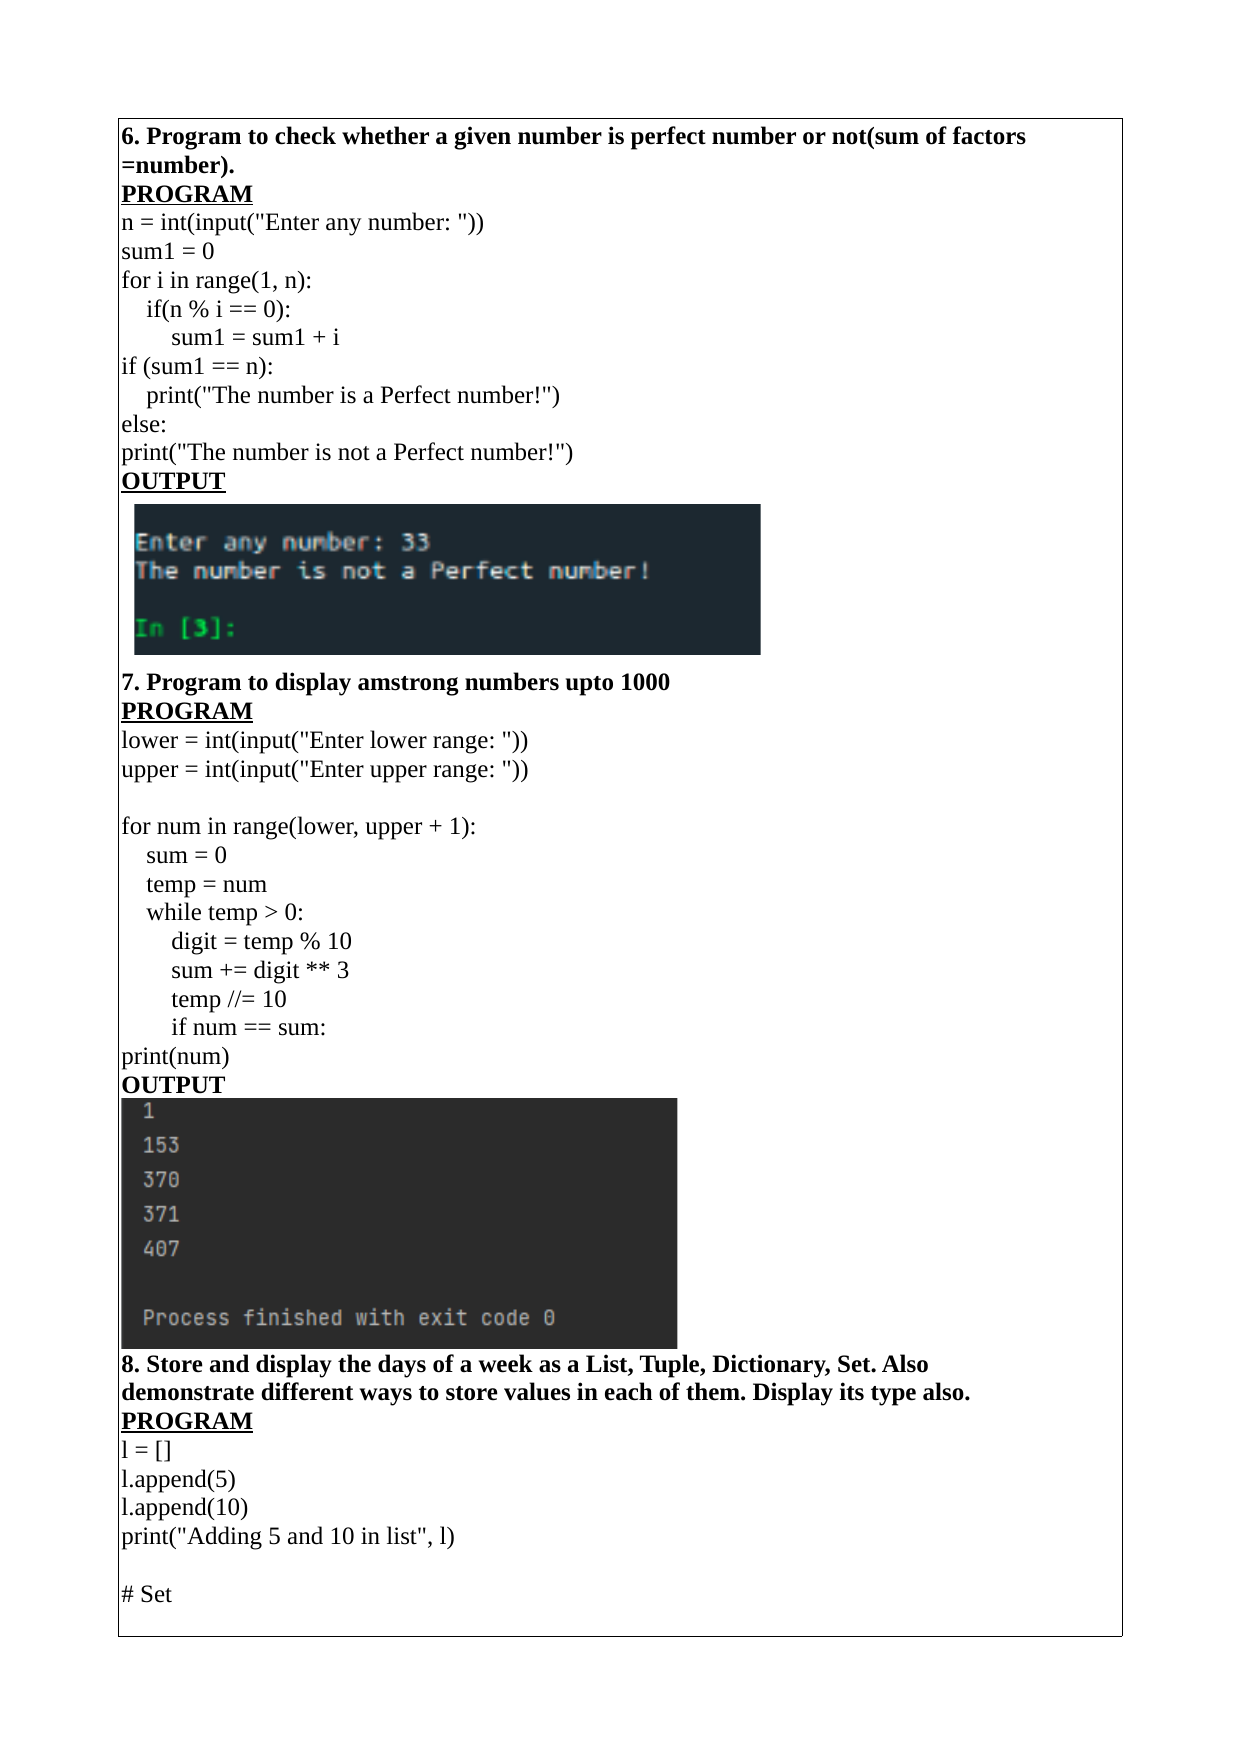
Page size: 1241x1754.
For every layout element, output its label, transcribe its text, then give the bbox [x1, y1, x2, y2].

text if (sum1 == n): [121, 351, 1119, 380]
text digit = temp % 10 [121, 926, 1119, 955]
text 8. Store and display the days of a week as a List, Tuple, Dictionary, Set. Also [121, 1349, 1119, 1377]
text print(num) [121, 1041, 1119, 1070]
text print("The number is a Perfect number!") [121, 380, 1119, 409]
text temp //= 10 [121, 984, 1119, 1012]
text # Set [121, 1579, 1119, 1607]
text OUTPUT [121, 1070, 1119, 1099]
picture [121, 1098, 678, 1349]
picture [134, 504, 761, 655]
text PROGRAM [121, 696, 1119, 725]
text l.append(5) [121, 1464, 1119, 1492]
text print("Adding 5 and 10 in list", l) [121, 1521, 1119, 1550]
text for i in range(1, n): [121, 265, 1119, 294]
text for num in range(lower, upper + 1): [121, 811, 1119, 840]
text else: [121, 409, 1119, 437]
text =number). [121, 150, 1119, 179]
text sum = 0 [121, 840, 1119, 869]
text while temp > 0: [121, 897, 1119, 926]
text temp = num [121, 869, 1119, 897]
text l.append(10) [121, 1492, 1119, 1521]
text sum += digit ** 3 [121, 955, 1119, 984]
text demonstrate different ways to store values in each of them. Display its type also. [121, 1377, 1119, 1406]
text n = int(input("Enter any number: ")) [121, 207, 1119, 236]
text print("The number is not a Perfect number!") [121, 437, 1119, 466]
text 6. Program to check whether a given number is perfect number or not(sum of factors [121, 121, 1119, 150]
text sum1 = sum1 + i [121, 322, 1119, 351]
text PROGRAM [121, 1406, 1119, 1435]
text if num == sum: [121, 1012, 1119, 1041]
text if(n % i == 0): [121, 294, 1119, 322]
text PROGRAM [121, 179, 1119, 207]
text 7. Program to display amstrong numbers upto 1000 [121, 667, 1119, 696]
text OUTPUT [121, 466, 1119, 495]
text lower = int(input("Enter lower range: ")) [121, 725, 1119, 754]
text upper = int(input("Enter upper range: ")) [121, 754, 1119, 782]
text l = [] [121, 1435, 1119, 1464]
text sum1 = 0 [121, 236, 1119, 265]
